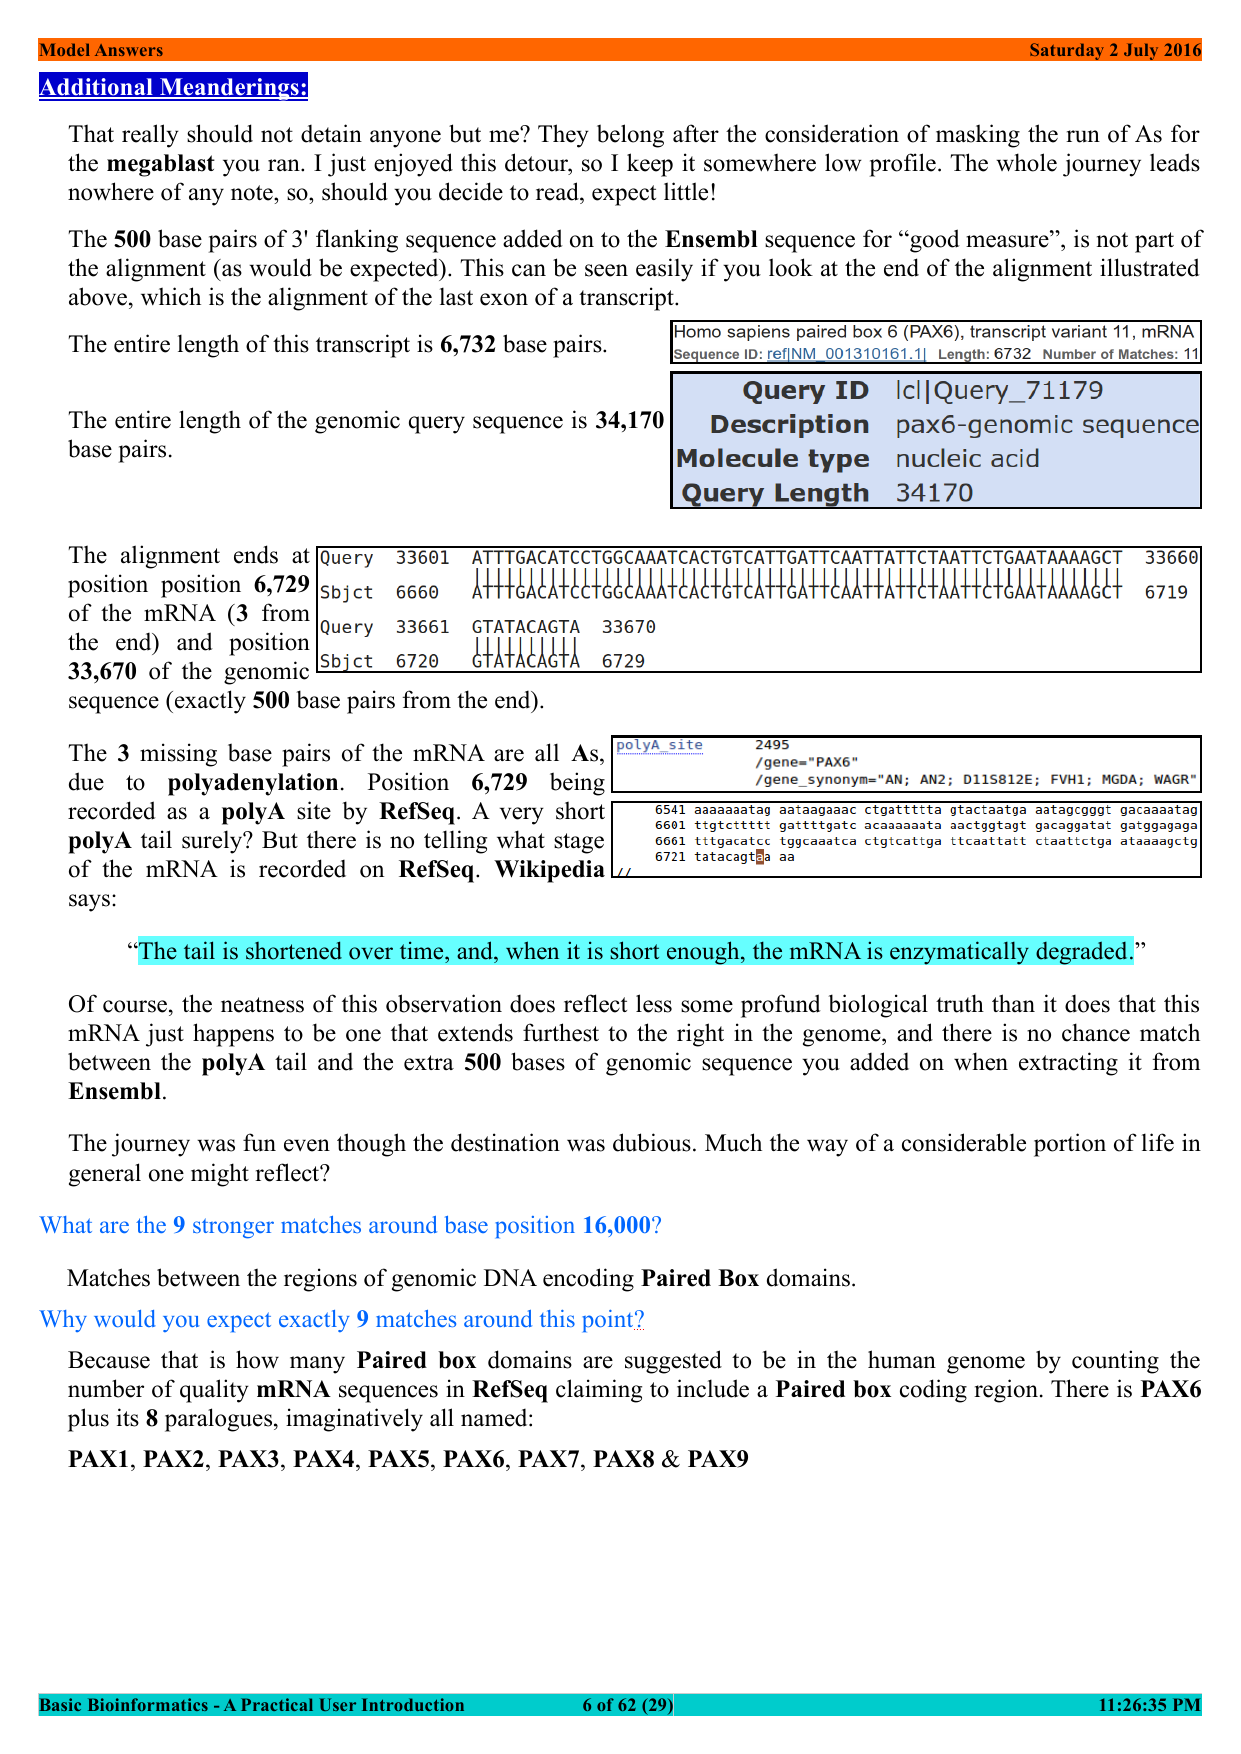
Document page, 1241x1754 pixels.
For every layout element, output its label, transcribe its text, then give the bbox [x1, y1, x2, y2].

text The entire length of this transcript is 6,732 base pairs. [68, 329, 670, 358]
text The entire length of the genomic query sequence is 34,170 base pairs. [68, 405, 670, 463]
text The 3 missing base pairs of the mRNA are all As, due to polyadenylation. Position 6,729 being recorded as a polyA site by RefSeq. A very short polyA tail surely? But there is no telling what stage of the mRNA is recorded on RefSeq. Wikipedia says: [68, 738, 1202, 912]
picture [613, 738, 1200, 791]
text Because that is how many Paired box domains are suggested to be in the human genome by counting the number of quality mRNA sequences in RefSeq claiming to include a Paired box coding region. There is PAX6 plus its 8 paralogues, imaginatively all named: [68, 1344, 1202, 1432]
picture [673, 374, 1200, 507]
text Why would you expect exactly 9 matches around this point? [38, 1304, 1202, 1333]
text Matches between the regions of genomic DNA encoding Paired Box domains. [67, 1263, 1202, 1292]
text The 500 base pairs of 3' flanking sequence added on to the Ensembl sequence for “good measure”, is not part of the alignment (as would be expected). This can be seen easily if you look at the end of the alignment illustrated above, which is the alignment of the last exon of a transcript. [68, 224, 1202, 311]
text That really should not detain anyone but me? They belong after the consideration of masking the run of As for the megablast you ran. I just enjoyed this detour, so I keep it somewhere low profile. The whole journey leads nowhere of any note, so, should you decide to read, expect little! [68, 119, 1202, 206]
text What are the 9 stronger matches around base position 16,000? [38, 1210, 1202, 1239]
text PAX1, PAX2, PAX3, PAX4, PAX5, PAX6, PAX7, PAX8 & PAX9 [68, 1443, 1202, 1472]
text Additional Meanderings: [38, 72, 1202, 101]
text The journey was fun even though the destination was dubious. Much the way of a considerable portion of life in general one might reflect? [68, 1128, 1202, 1186]
text “The tail is shortened over time, and, when it is short enough, the mRNA is enzymatically degraded.” [127, 936, 1202, 965]
text Of course, the neatness of this observation does reflect less some profund biological truth than it does that this mRNA just happens to be one that extends furthest to the right in the genome, and there is no chance match between the polyA tail and the extra 500 bases of genomic sequence you added on when extracting it from Ensembl. [68, 988, 1202, 1105]
picture [673, 322, 1200, 362]
picture [318, 548, 1200, 671]
text The alignment ends at position position 6,729 of the mRNA (3 from the end) and position 33,670 of the genomic sequence (exactly 500 base pairs from the end). [68, 540, 1202, 714]
picture [613, 803, 1200, 876]
